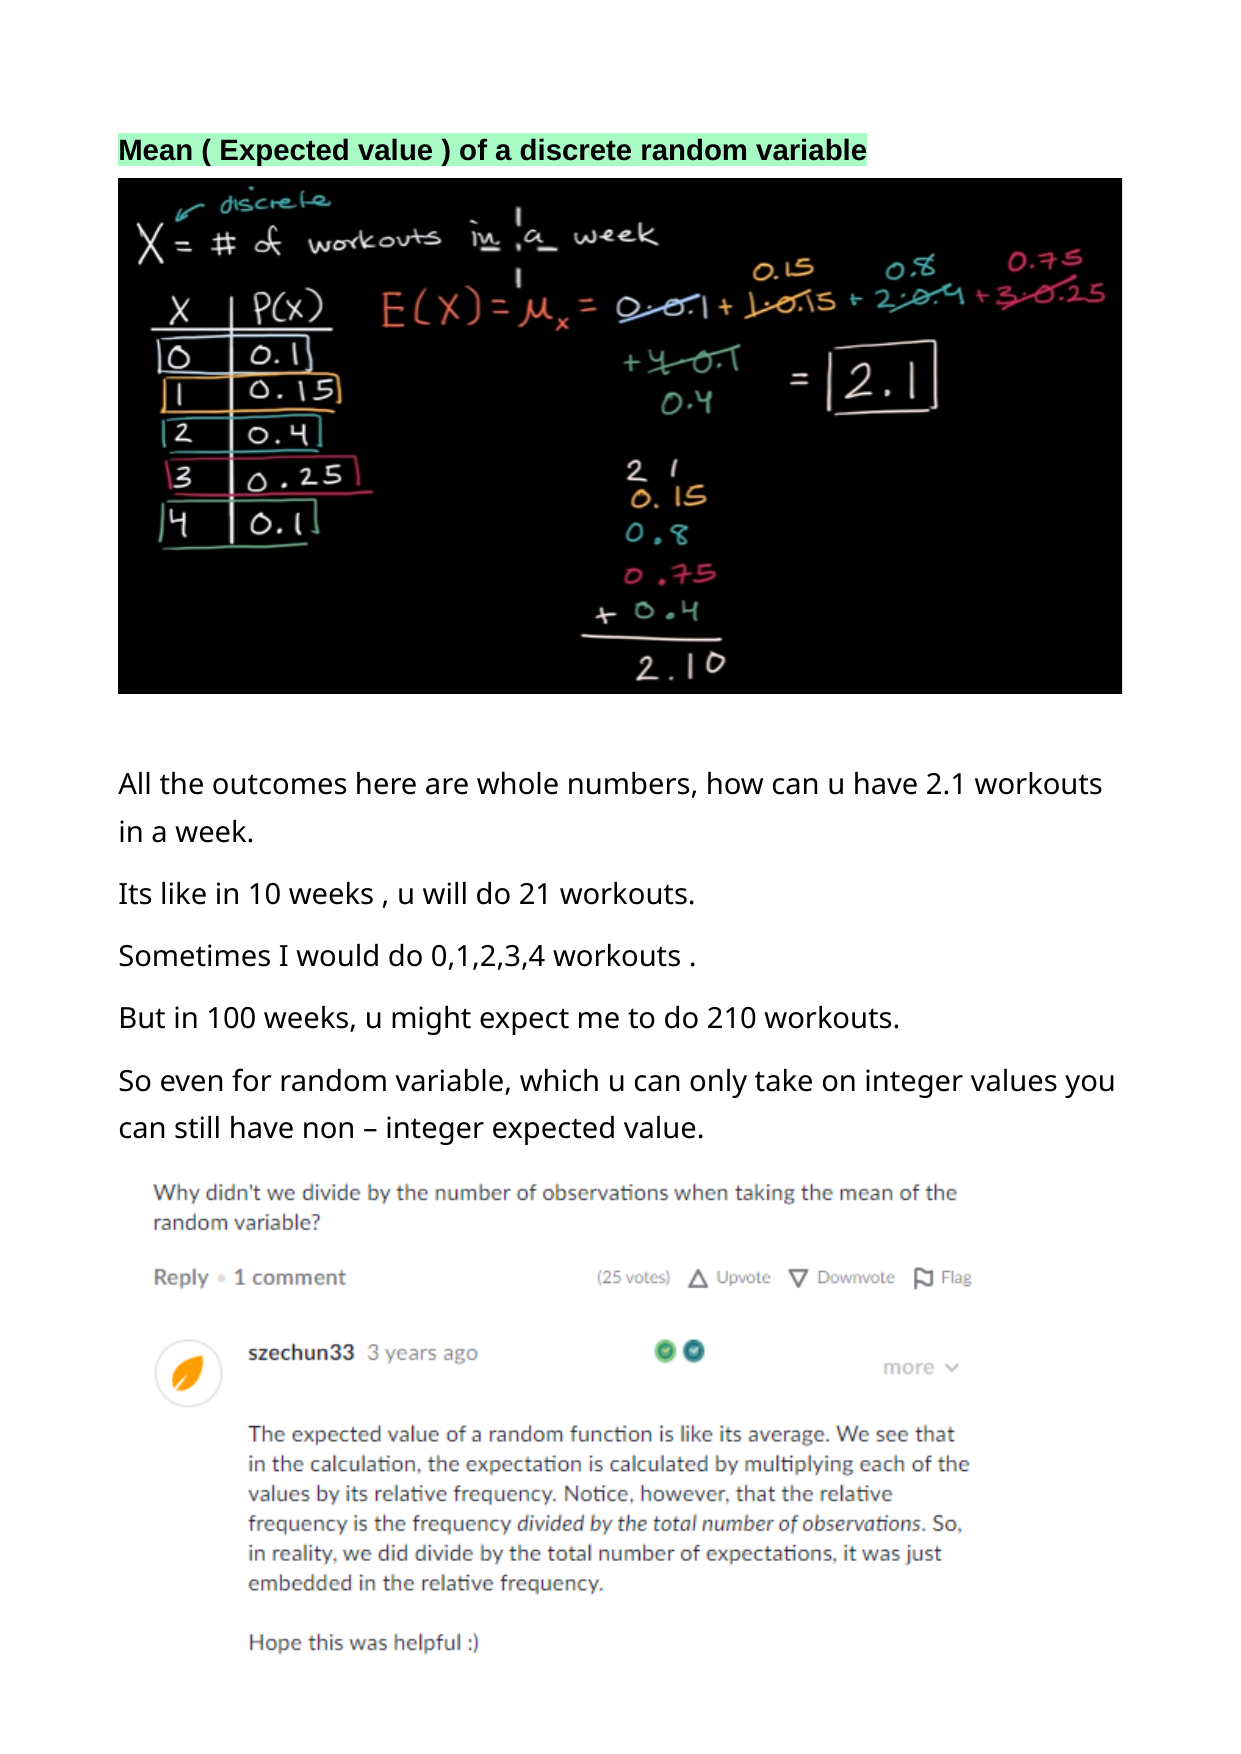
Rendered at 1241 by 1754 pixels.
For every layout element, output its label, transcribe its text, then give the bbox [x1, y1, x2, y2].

picture [118, 178, 1123, 694]
text Its like in 10 weeks , u will do 21 workouts. [118, 873, 1122, 913]
text All the outcomes here are whole numbers, how can u have 2.1 workouts in a week. [118, 763, 1122, 851]
text But in 100 weeks, u might expect me to do 210 workouts. [118, 998, 1122, 1037]
text Sometimes I would do 0,1,2,3,4 workouts . [118, 936, 1122, 975]
subtitle Mean ( Expected value ) of a discrete random variable [867, 133, 1122, 166]
picture [149, 1169, 984, 1655]
text So even for random variable, which u can only take on integer values you can still have non – integer expected value. [118, 1060, 1122, 1147]
